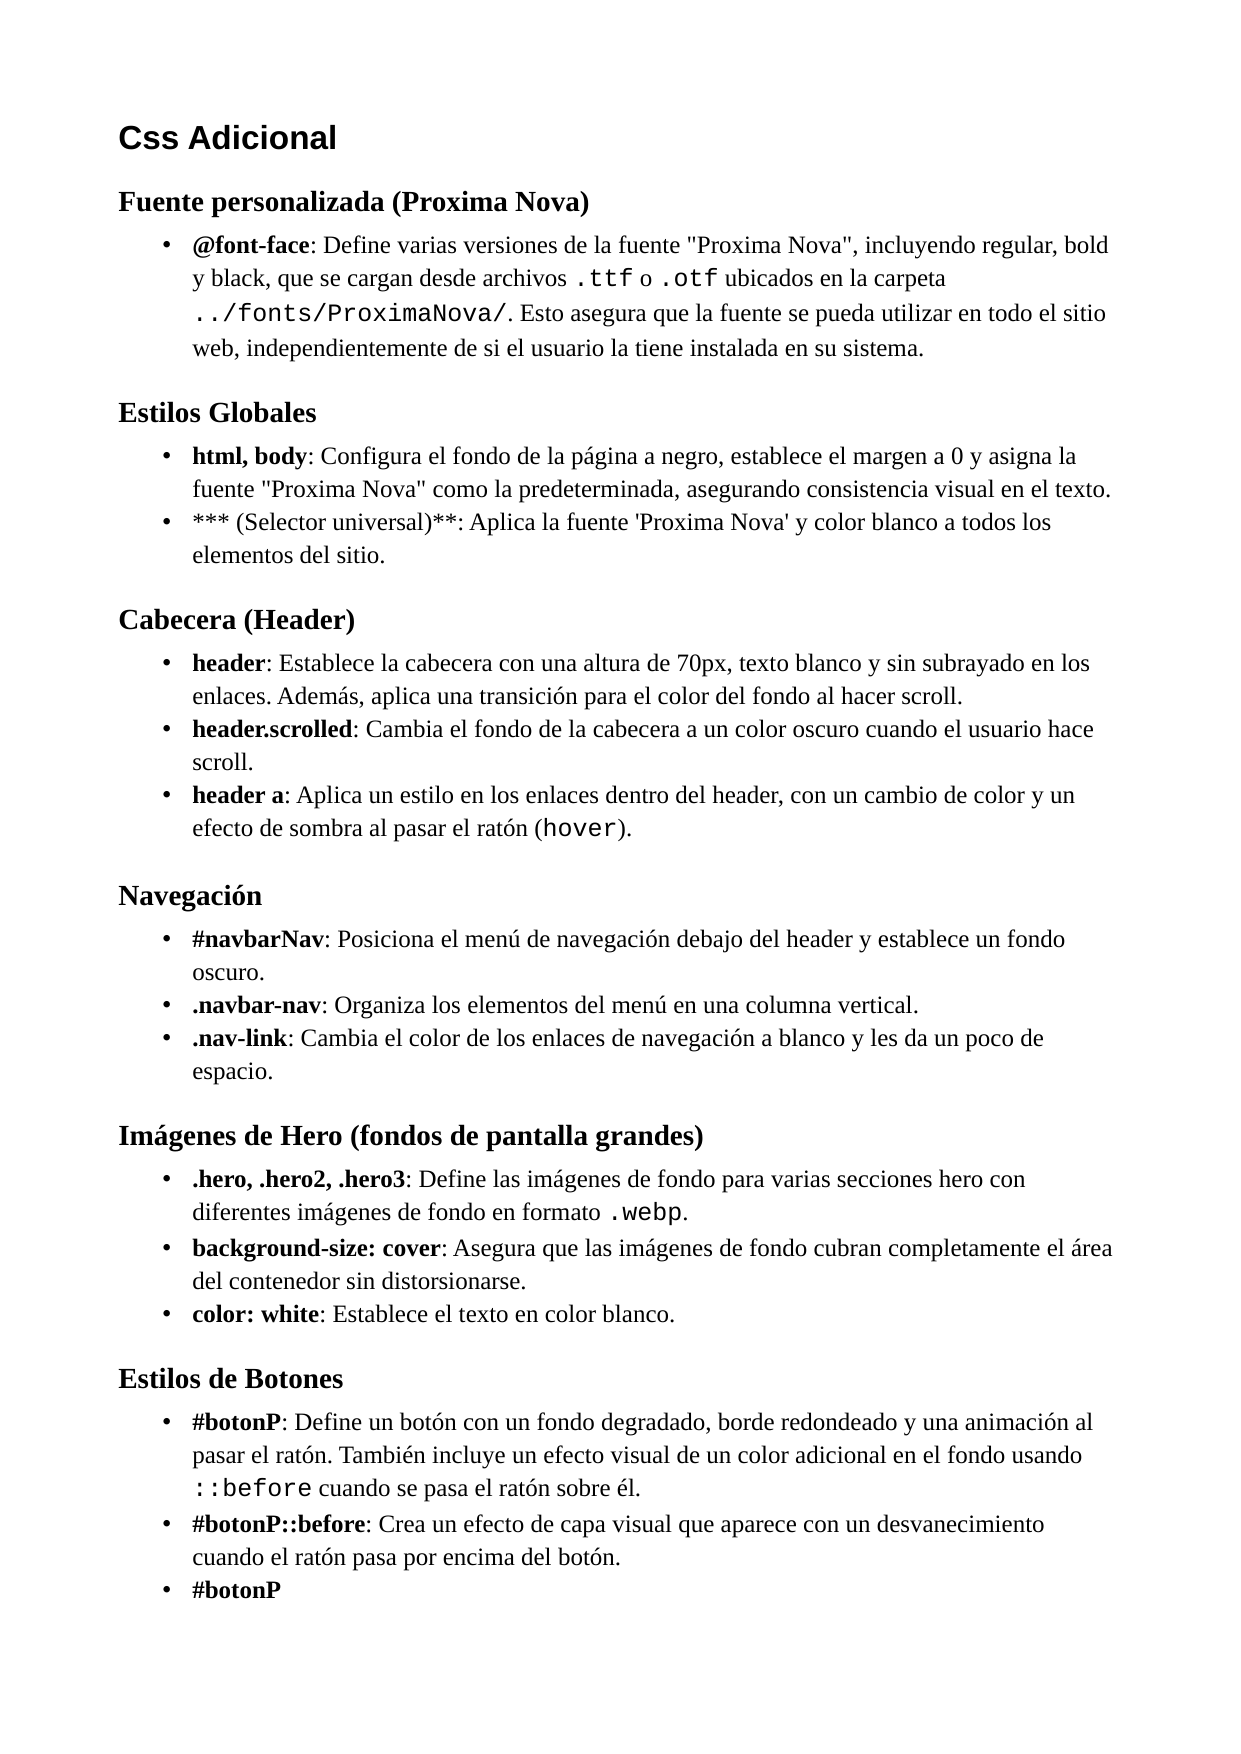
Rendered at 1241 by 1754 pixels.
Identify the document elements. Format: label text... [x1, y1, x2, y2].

list header: Establece la cabecera con una altura de 70px, texto blanco y sin subrayado en los enlaces. Además, aplica una transición para el color del fondo al hacer scroll. [162, 648, 1122, 710]
list @font-face: Define varias versiones de la fuente "Proxima Nova", incluyendo regular, bold y black, que se cargan desde archivos .ttf o .otf ubicados en la carpeta ../fonts/ProximaNova/. Esto asegura que la fuente se pueda utilizar en todo el sitio web, independientemente de si el usuario la tiene instalada en su sistema. [162, 230, 1122, 362]
list html, body: Configura el fondo de la página a negro, establece el margen a 0 y asigna la fuente "Proxima Nova" como la predeterminada, asegurando consistencia visual en el texto. [162, 441, 1122, 503]
subtitle Imágenes de Hero (fondos de pantalla grandes) [118, 1118, 1122, 1152]
list #navbarNav: Posiciona el menú de navegación debajo del header y establece un fondo oscuro. [162, 924, 1122, 986]
list #botonP: Define un botón con un fondo degradado, borde redondeado y una animación al pasar el ratón. También incluye un efecto visual de un color adicional en el fondo usando ::before cuando se pasa el ratón sobre él. [162, 1407, 1122, 1504]
subtitle Estilos de Botones [118, 1361, 1122, 1395]
list header.scrolled: Cambia el fondo de la cabecera a un color oscuro cuando el usuario hace scroll. [162, 714, 1122, 776]
list color: white: Establece el texto en color blanco. [162, 1299, 1122, 1328]
subtitle Css Adicional [118, 118, 1122, 157]
list header a: Aplica un estilo en los enlaces dentro del header, con un cambio de color y un efecto de sombra al pasar el ratón (hover). [162, 781, 1122, 844]
list .hero, .hero2, .hero3: Define las imágenes de fondo para varias secciones hero con diferentes imágenes de fondo en formato .webp. [162, 1164, 1122, 1228]
list .nav-link: Cambia el color de los enlaces de navegación a blanco y les da un poco de espacio. [162, 1023, 1122, 1085]
subtitle Cabecera (Header) [118, 602, 1122, 636]
subtitle Estilos Globales [118, 395, 1122, 429]
list .navbar-nav: Organiza los elementos del menú en una columna vertical. [162, 990, 1122, 1019]
list *** (Selector universal)**: Aplica la fuente 'Proxima Nova' y color blanco a todos los elementos del sitio. [162, 507, 1122, 569]
list #botonP::before: Crea un efecto de capa visual que aparece con un desvanecimiento cuando el ratón pasa por encima del botón. [162, 1509, 1122, 1570]
list background-size: cover: Asegura que las imágenes de fondo cubran completamente el área del contenedor sin distorsionarse. [162, 1233, 1122, 1295]
subtitle Navegación [118, 878, 1122, 912]
subtitle Fuente personalizada (Proxima Nova) [118, 184, 1122, 217]
list #botonP [162, 1575, 1122, 1603]
